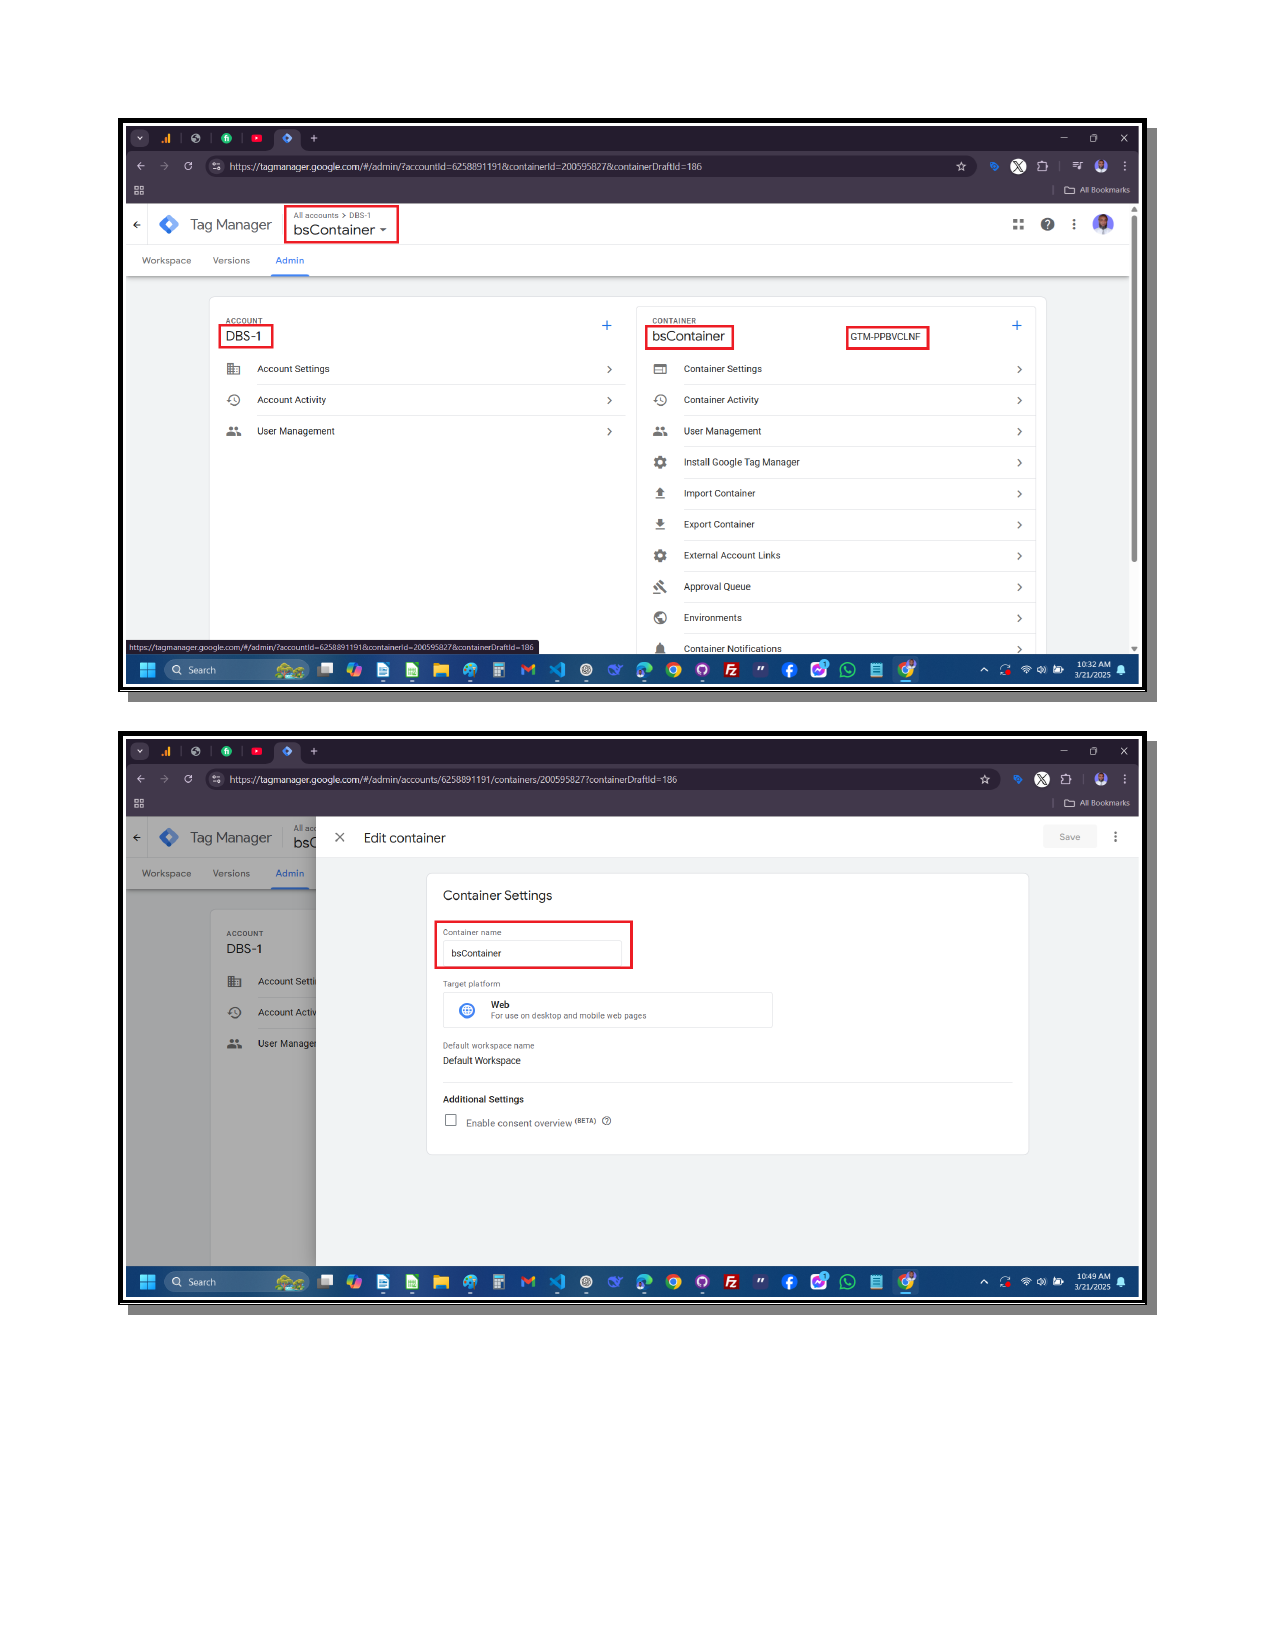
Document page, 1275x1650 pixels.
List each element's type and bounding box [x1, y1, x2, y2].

picture [126, 739, 1139, 1297]
